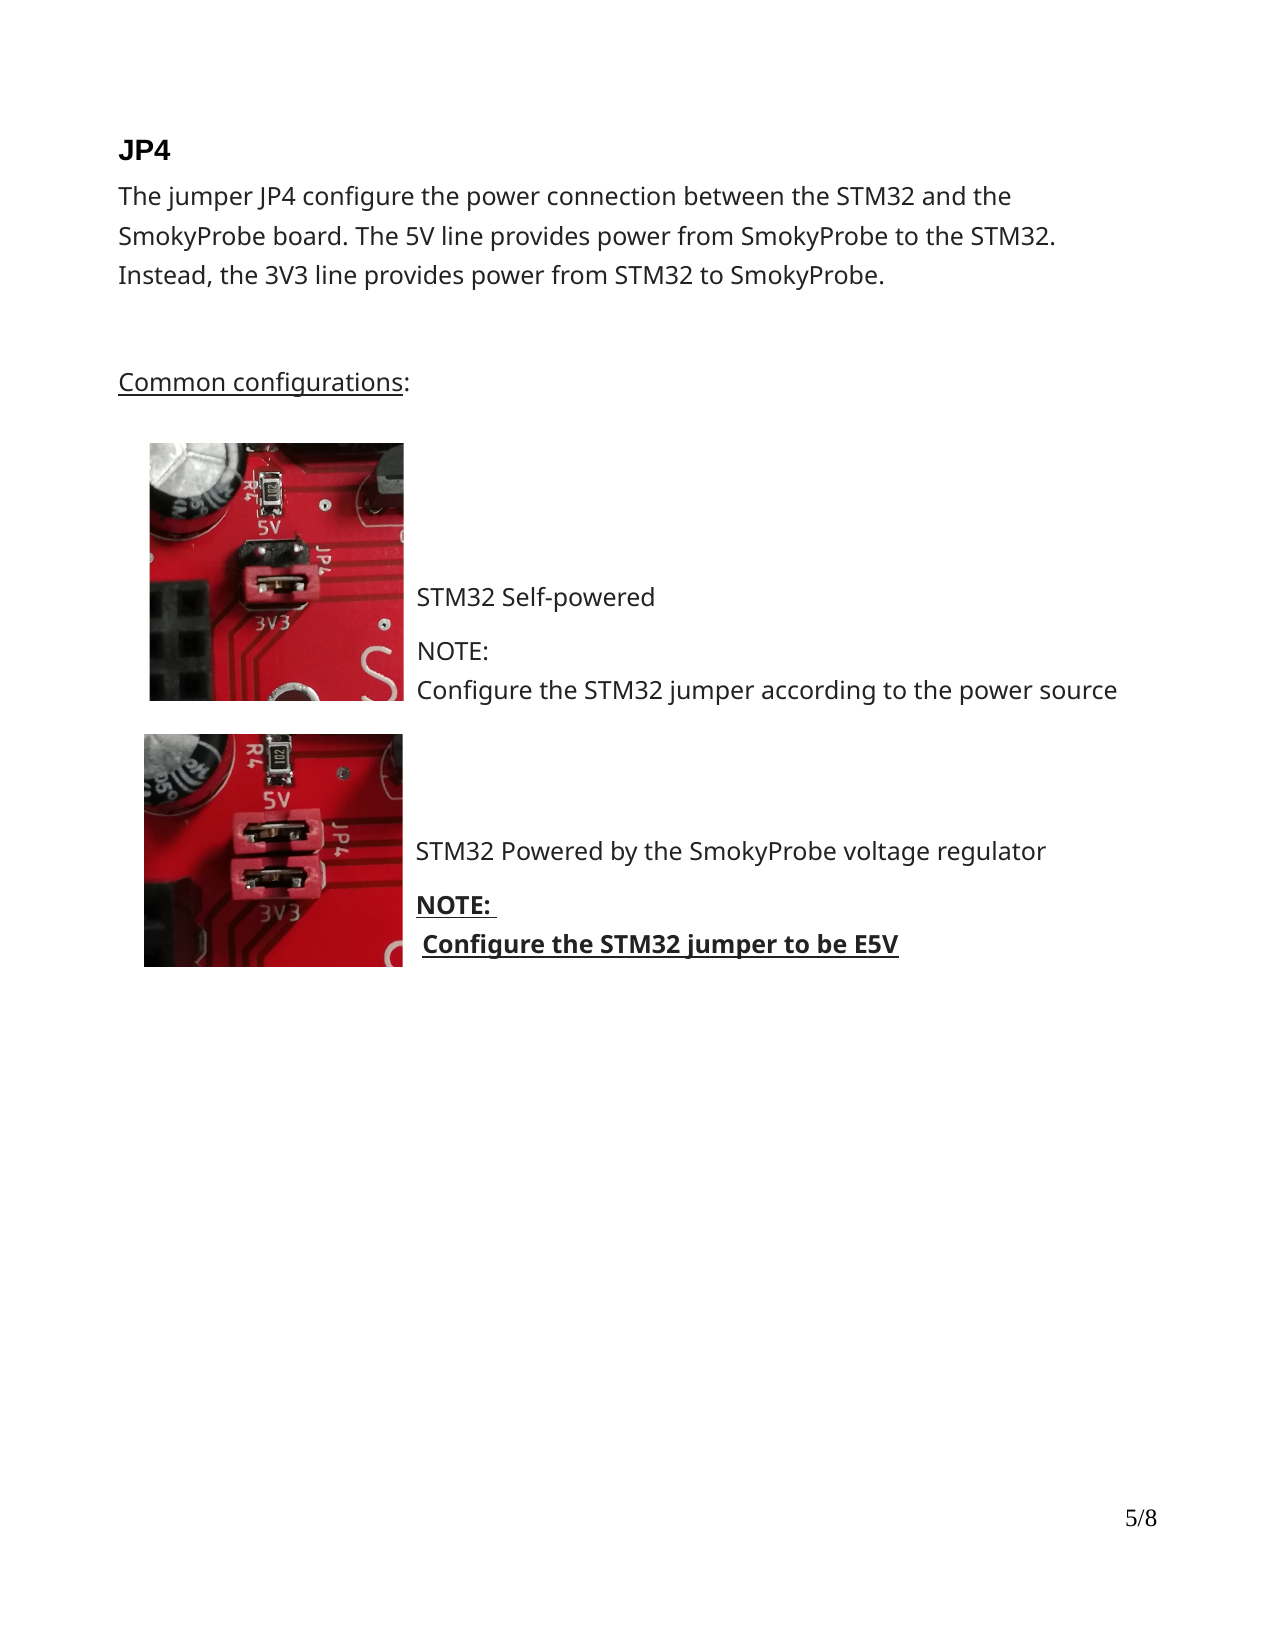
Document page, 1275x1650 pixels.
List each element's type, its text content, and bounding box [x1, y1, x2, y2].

text The jumper JP4 configure the power connection between the STM32 and the SmokyProbe board. The 5V line provides power from SmokyProbe to the STM32. Instead, the 3V3 line provides power from STM32 to SmokyProbe. [118, 179, 1157, 291]
subtitle JP4 [118, 133, 1157, 166]
text STM32 Self-powered [404, 580, 1157, 614]
text [118, 888, 144, 961]
text NOTE: Configure the STM32 jumper according to the power source [118, 633, 1157, 707]
text STM32 Powered by the SmokyProbe voltage regulator [403, 834, 1157, 868]
picture [149, 443, 404, 701]
text NOTE: Configure the STM32 jumper to be E5V [403, 888, 1157, 961]
picture [144, 734, 403, 967]
text [118, 580, 149, 614]
text Common configurations: [118, 365, 1157, 399]
